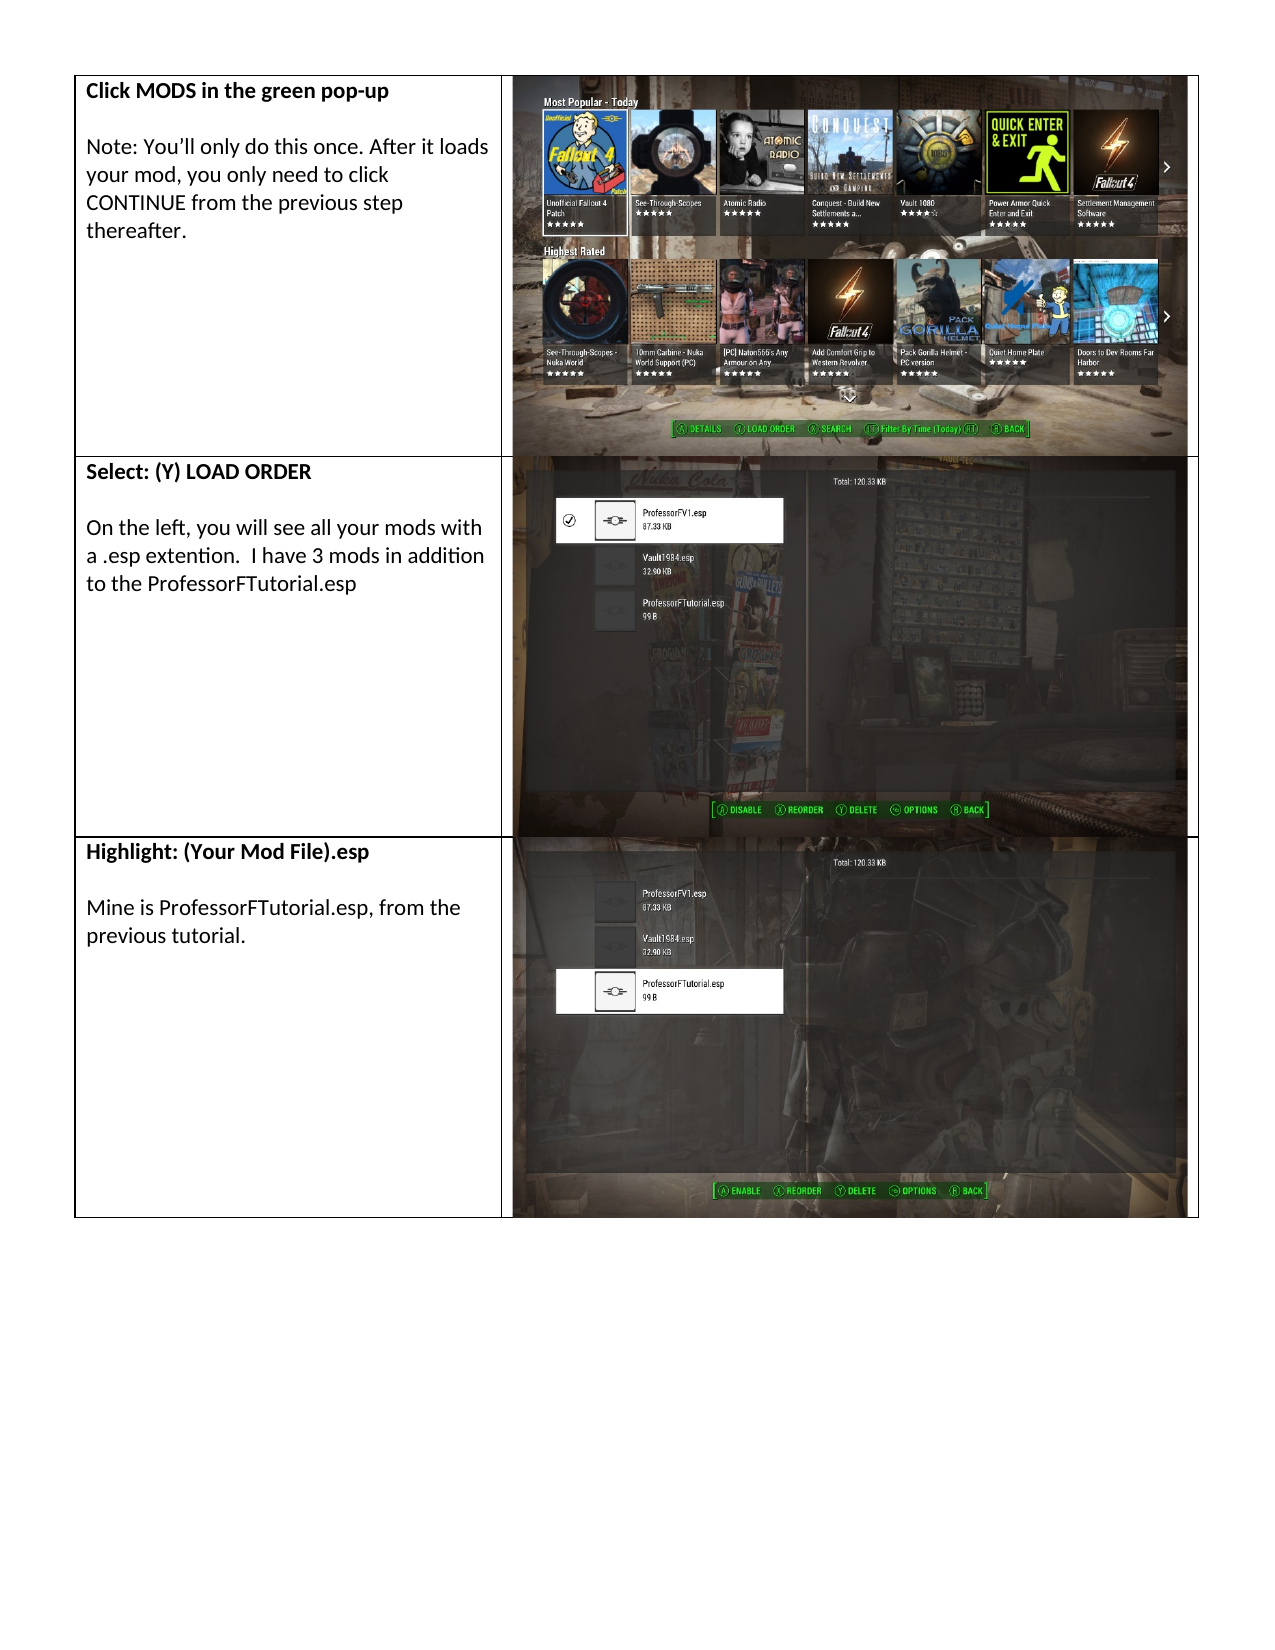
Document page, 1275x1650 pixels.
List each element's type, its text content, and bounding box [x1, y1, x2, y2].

table_cell [1188, 457, 1198, 836]
table_cell [502, 457, 512, 836]
table_cell Select: (Y) LOAD ORDER On the left, you will see all your mods with a .esp extention. I have 3 mods in addition to the ProfessorFTutorial.esp [76, 457, 501, 836]
table_cell [502, 838, 512, 1217]
table_cell [1188, 838, 1198, 1217]
table_cell [1188, 76, 1198, 456]
table_cell [502, 76, 512, 456]
table_cell Highlight: (Your Mod File).esp Mine is ProfessorFTutorial.esp, from the previous tutorial. [76, 838, 501, 1217]
table_cell Click MODS in the green pop-up Note: You’ll only do this once. After it loads your mod, you only need to click CONTINUE from the previous step thereafter. [76, 76, 501, 456]
